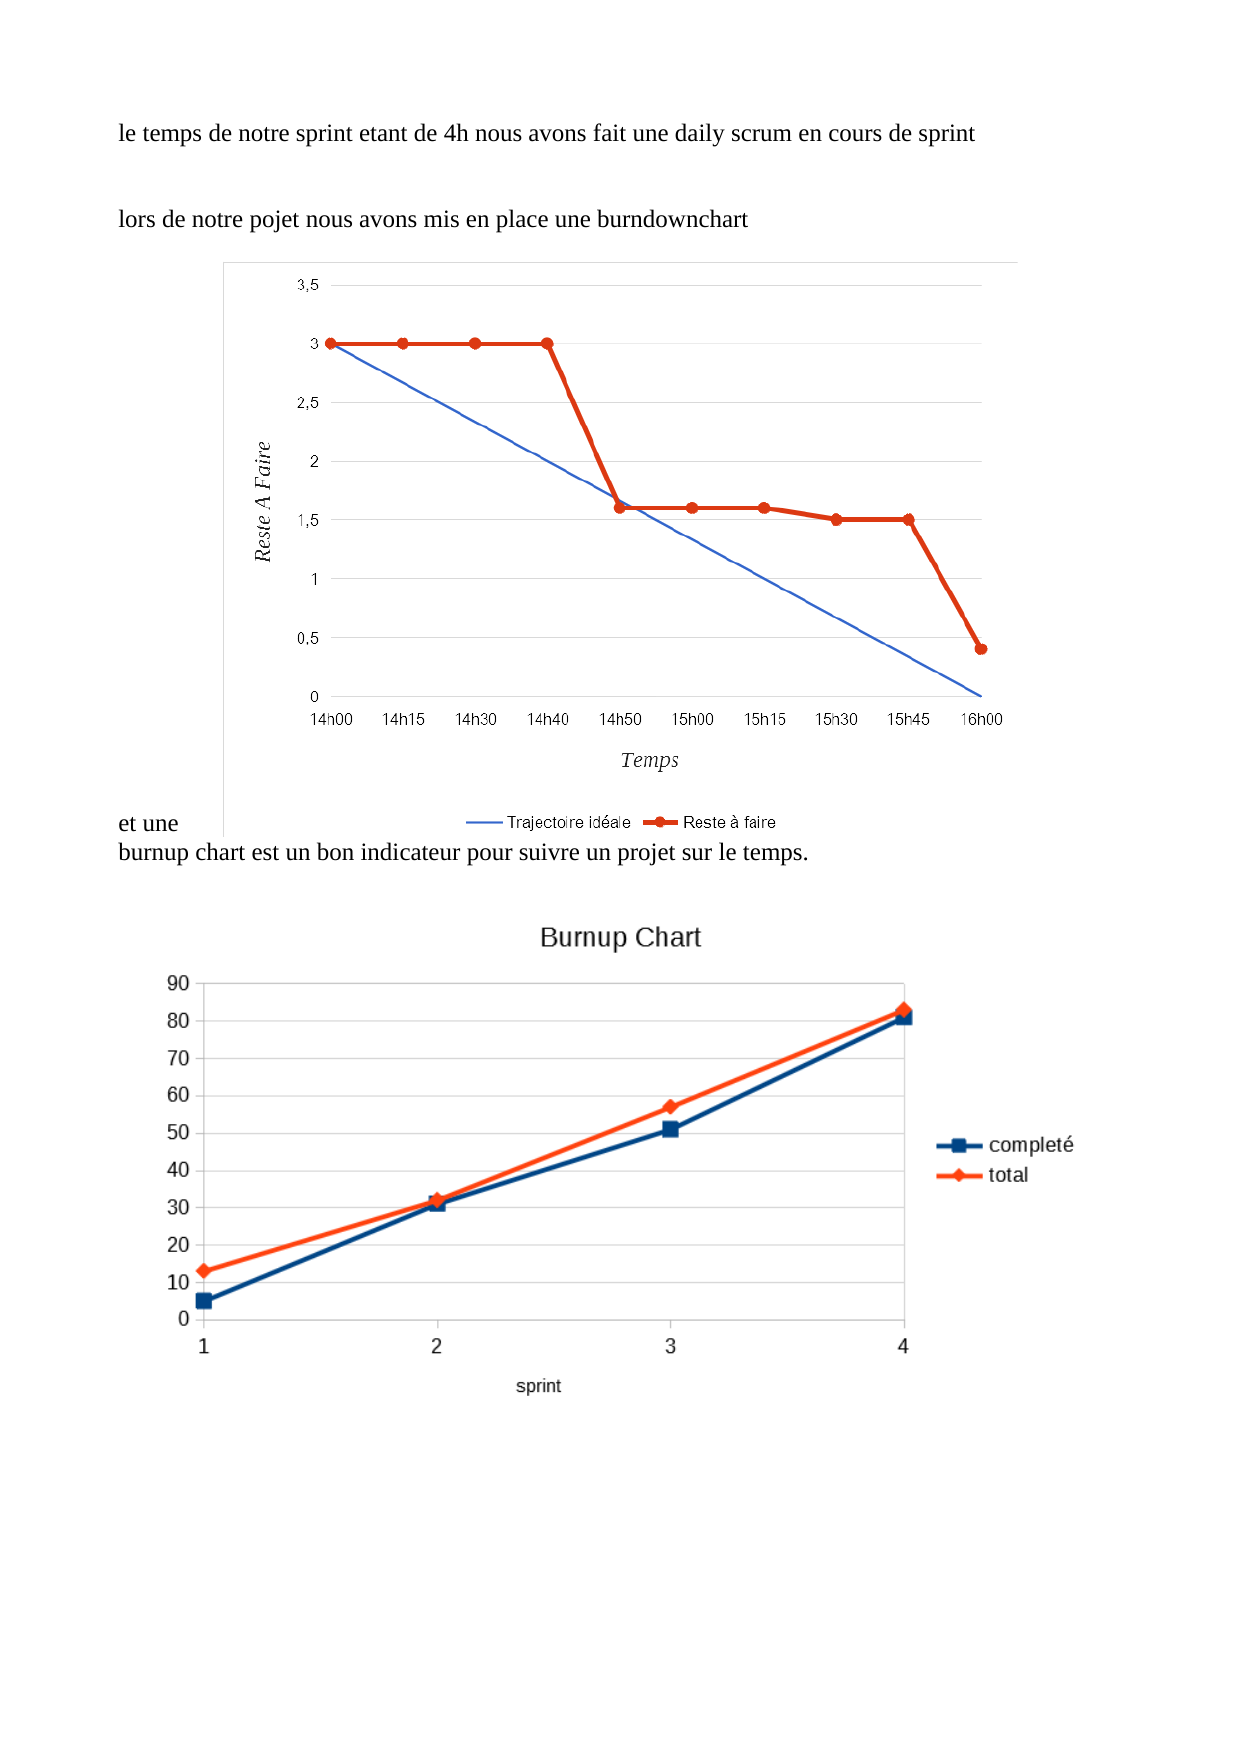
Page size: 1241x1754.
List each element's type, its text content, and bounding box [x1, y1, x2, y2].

picture [147, 894, 1093, 1426]
text le temps de notre sprint etant de 4h nous avons fait une daily scrum en cours de sprint [118, 118, 1122, 147]
picture [222, 261, 1018, 837]
text et une burnup chart est un bon indicateur pour suivre un projet sur le temps. [118, 808, 1122, 866]
text lors de notre pojet nous avons mis en place une burndownchart [118, 204, 1122, 233]
